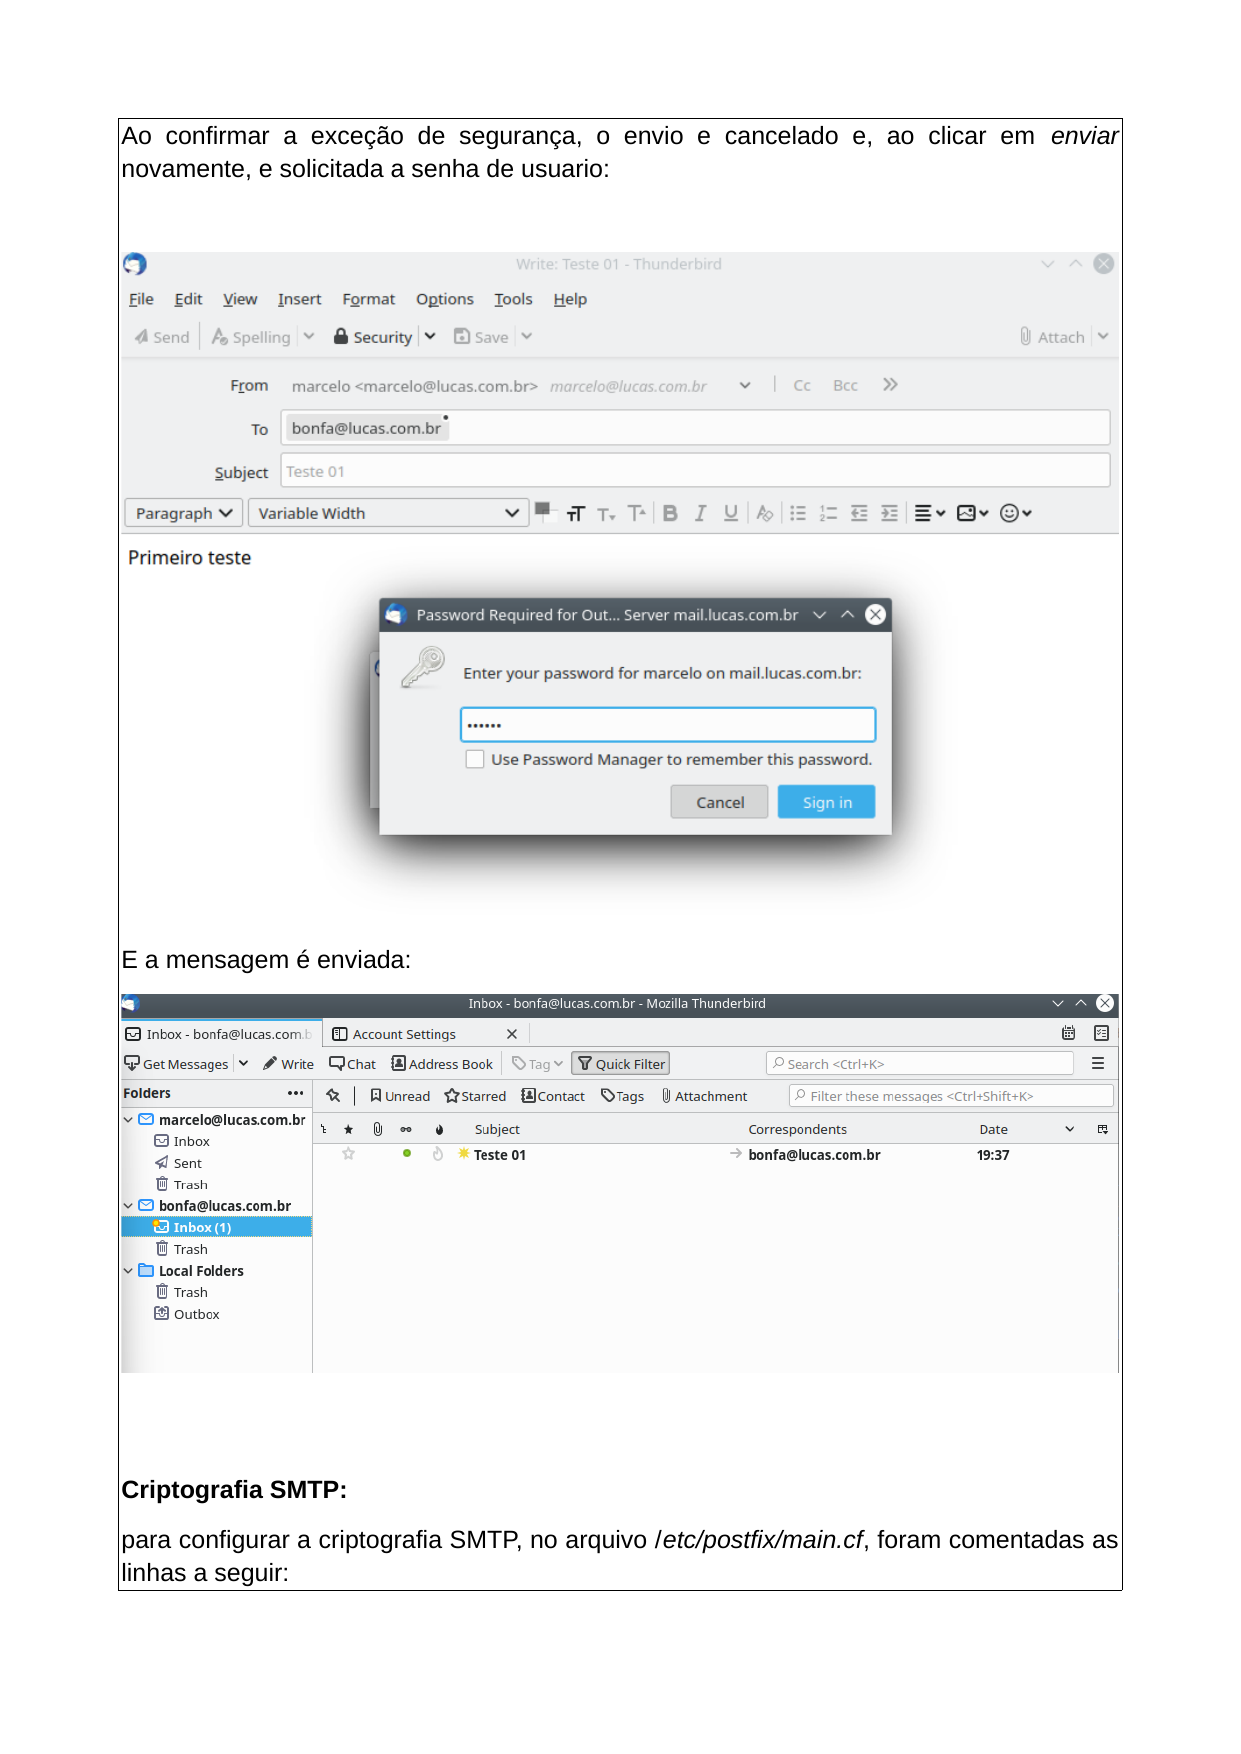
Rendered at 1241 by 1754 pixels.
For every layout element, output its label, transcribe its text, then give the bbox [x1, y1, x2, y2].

picture [121, 994, 1119, 1373]
text Ao confirmar a exceção de segurança, o envio e cancelado e, ao clicar em enviar novamente, e solicitada a senha de usuario: [119, 119, 1122, 183]
text E a mensagem é enviada: [119, 250, 1122, 974]
text para configurar a criptografia SMTP, no arquivo /etc/postfix/main.cf, foram comentadas as linhas a seguir: [119, 1522, 1122, 1590]
picture [121, 252, 1119, 941]
text Criptografia SMTP: [119, 1472, 1122, 1504]
